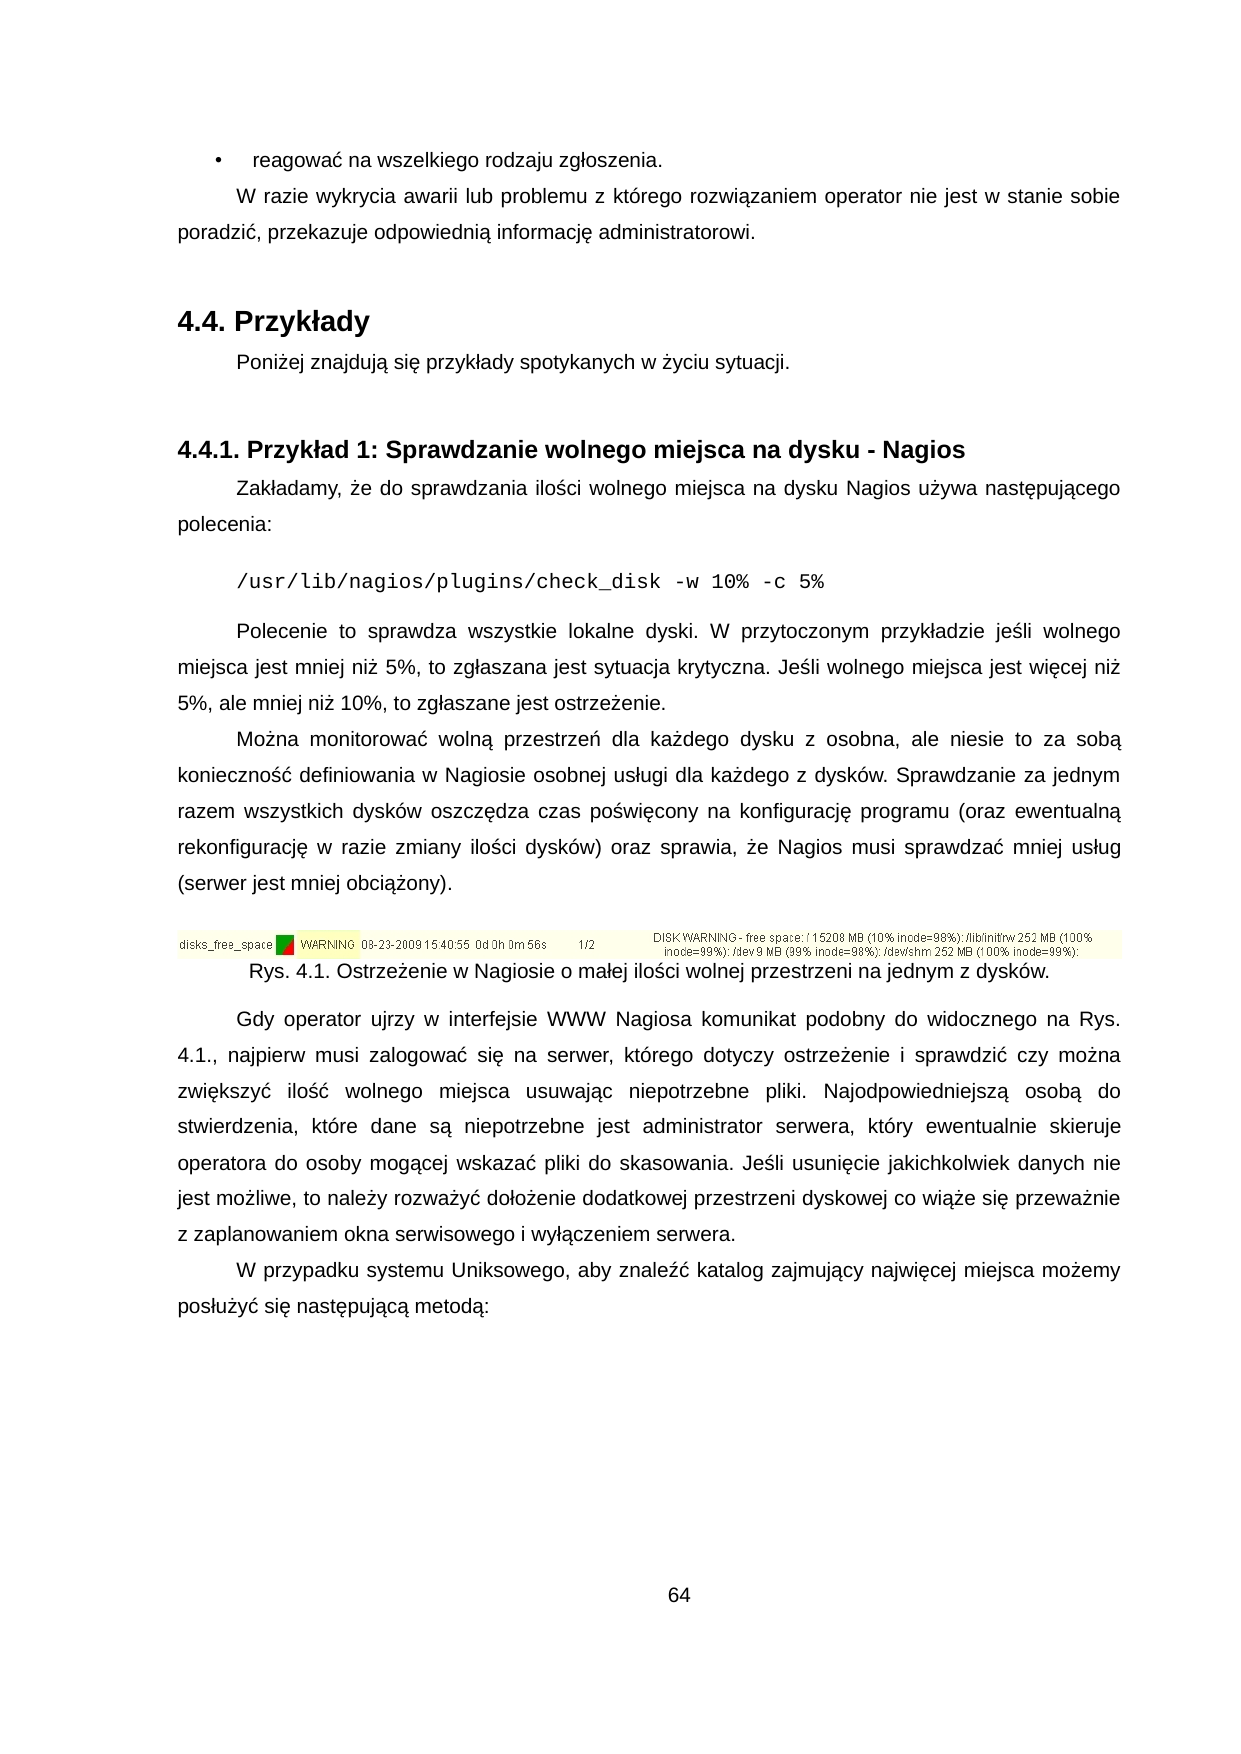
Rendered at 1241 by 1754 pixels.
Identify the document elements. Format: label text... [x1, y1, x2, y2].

subtitle 4.4. Przykłady [177, 304, 1122, 337]
text W przypadku systemu Uniksowego, aby znaleźć katalog zajmujący najwięcej miejsca możemy posłużyć się następującą metodą: [177, 1258, 1122, 1318]
text W razie wykrycia awarii lub problemu z którego rozwiązaniem operator nie jest w stanie sobie poradzić, przekazuje odpowiednią informację administratorowi. [177, 184, 1122, 243]
subtitle 4.4.1. Przykład 1: Sprawdzanie wolnego miejsca na dysku - Nagios [177, 435, 1122, 463]
list reagować na wszelkiego rodzaju zgłoszenia. [215, 148, 1122, 172]
picture [177, 930, 1123, 959]
text Polecenie to sprawdza wszystkie lokalne dyski. W przytoczonym przykładzie jeśli wolnego miejsca jest mniej niż 5%, to zgłaszana jest sytuacja krytyczna. Jeśli wolnego miejsca jest więcej niż 5%, ale mniej niż 10%, to zgłaszane jest ostrzeżenie. [177, 619, 1122, 715]
text Rys. 4.1. Ostrzeżenie w Nagiosie o małej ilości wolnej przestrzeni na jednym z dysków. [177, 959, 1122, 983]
text Zakładamy, że do sprawdzania ilości wolnego miejsca na dysku Nagios używa następującego polecenia: [177, 476, 1122, 536]
text Można monitorować wolną przestrzeń dla każdego dysku z osobna, ale niesie to za sobą konieczność definiowania w Nagiosie osobnej usługi dla każdego z dysków. Sprawdzanie za jednym razem wszystkich dysków oszczędza czas poświęcony na konfigurację programu (oraz ewentualną rekonfigurację w razie zmiany ilości dysków) oraz sprawia, że Nagios musi sprawdzać mniej usług (serwer jest mniej obciążony). [177, 727, 1122, 894]
text /usr/lib/nagios/plugins/check_disk -w 10% -c 5% [177, 572, 1122, 595]
text Poniżej znajdują się przykłady spotykanych w życiu sytuacji. [177, 350, 1122, 374]
text Gdy operator ujrzy w interfejsie WWW Nagiosa komunikat podobny do widocznego na Rys. 4.1., najpierw musi zalogować się na serwer, którego dotyczy ostrzeżenie i sprawdzić czy można zwiększyć ilość wolnego miejsca usuwając niepotrzebne pliki. Najodpowiedniejszą osobą do stwierdzenia, które dane są niepotrzebne jest administrator serwera, który ewentualnie skieruje operatora do osoby mogącej wskazać pliki do skasowania. Jeśli usunięcie jakichkolwiek danych nie jest możliwe, to należy rozważyć dołożenie dodatkowej przestrzeni dyskowej co wiąże się przeważnie z zaplanowaniem okna serwisowego i wyłączeniem serwera. [177, 1007, 1122, 1246]
